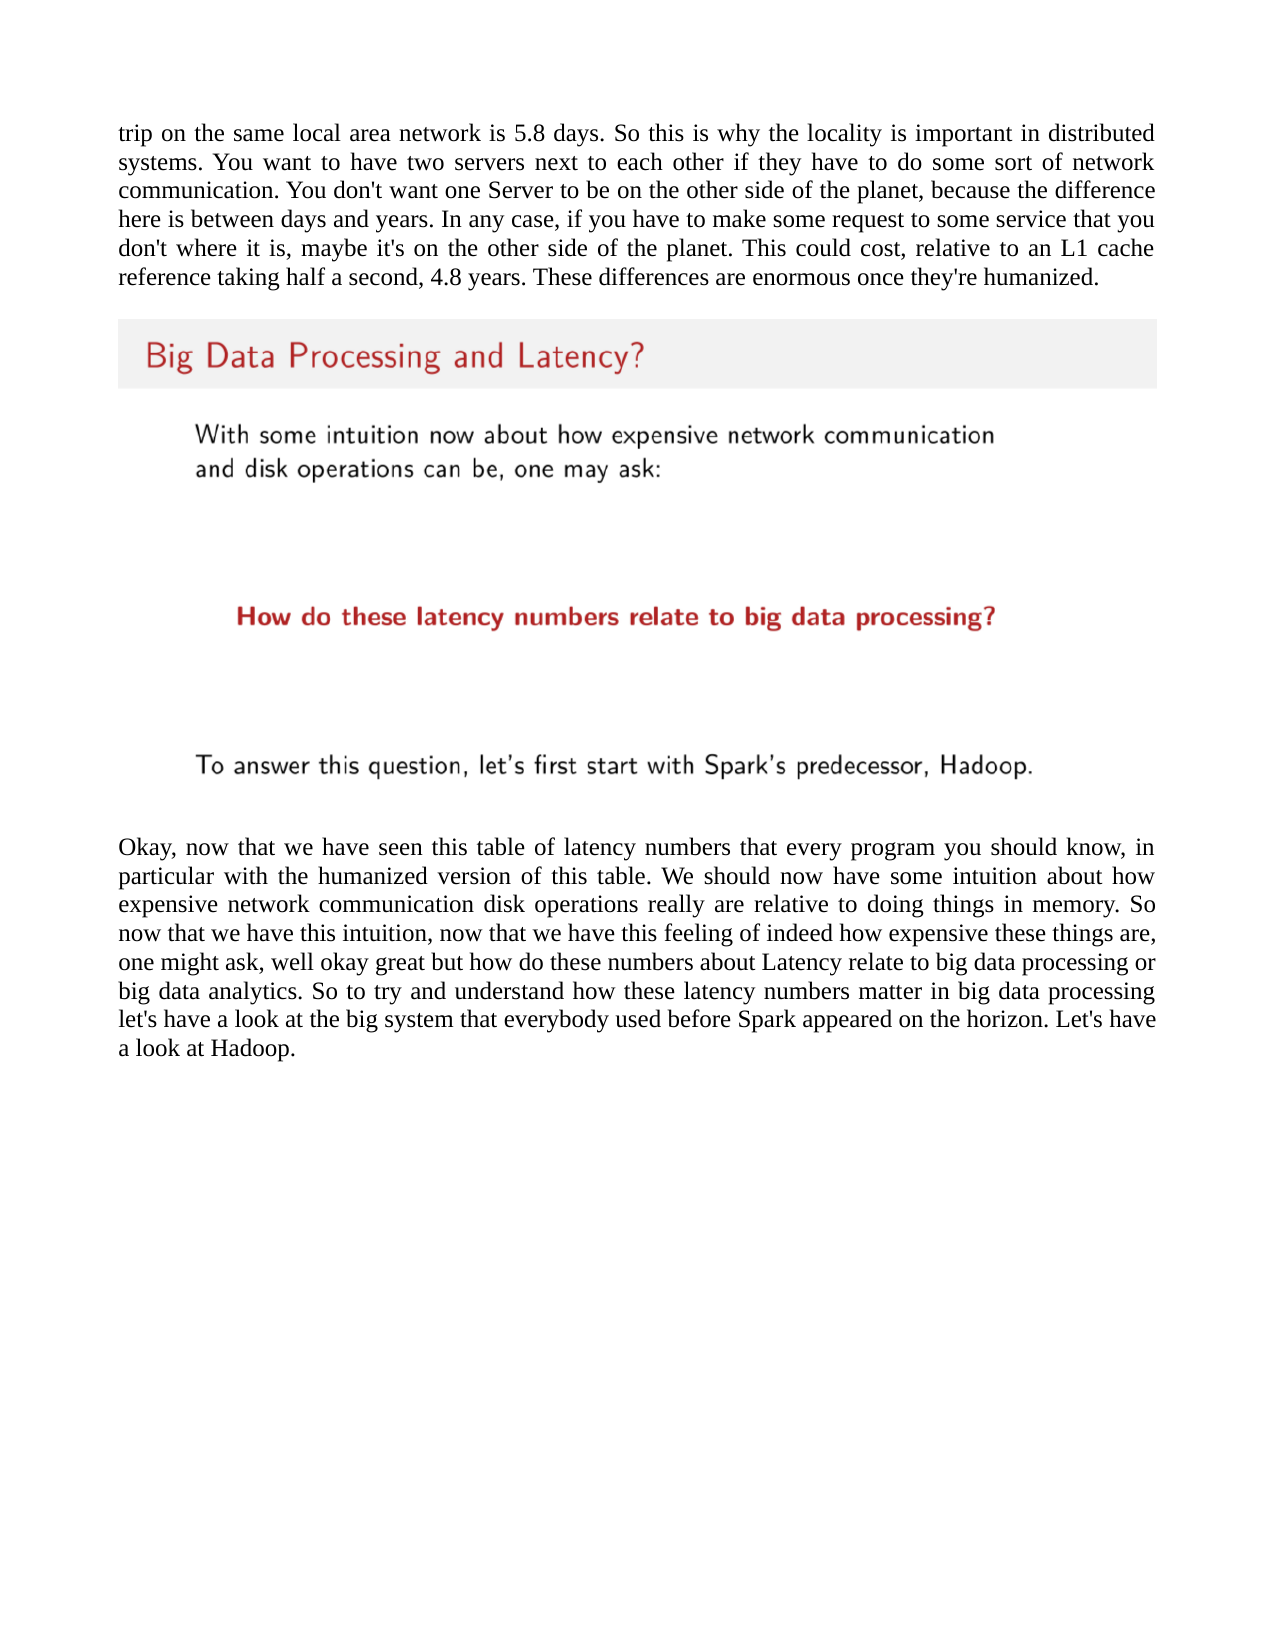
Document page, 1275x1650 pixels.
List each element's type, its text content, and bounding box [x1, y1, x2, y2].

text trip on the same local area network is 5.8 days. So this is why the locality is important in distributed systems. You want to have two servers next to each other if they have to do some sort of network communication. You don't want one Server to be on the other side of the planet, because the difference here is between days and years. In any case, if you have to make some request to some service that you don't where it is, maybe it's on the other side of the planet. This could cost, relative to an L1 cache reference taking half a second, 4.8 years. These differences are enormous once they're humanized. [118, 118, 1157, 291]
text Okay, now that we have seen this table of latency numbers that every program you should know, in particular with the humanized version of this table. We should now have some intuition about how expensive network communication disk operations really are relative to doing things in memory. So now that we have this intuition, now that we have this feeling of indeed how expensive these things are, one might ask, well okay great but how do these numbers about Latency relate to big data processing or big data analytics. So to try and understand how these latency numbers matter in big data processing let's have a look at the big system that everybody used before Spark appeared on the horizon. Let's have a look at Hadoop. [118, 832, 1157, 1062]
picture [118, 319, 1157, 804]
